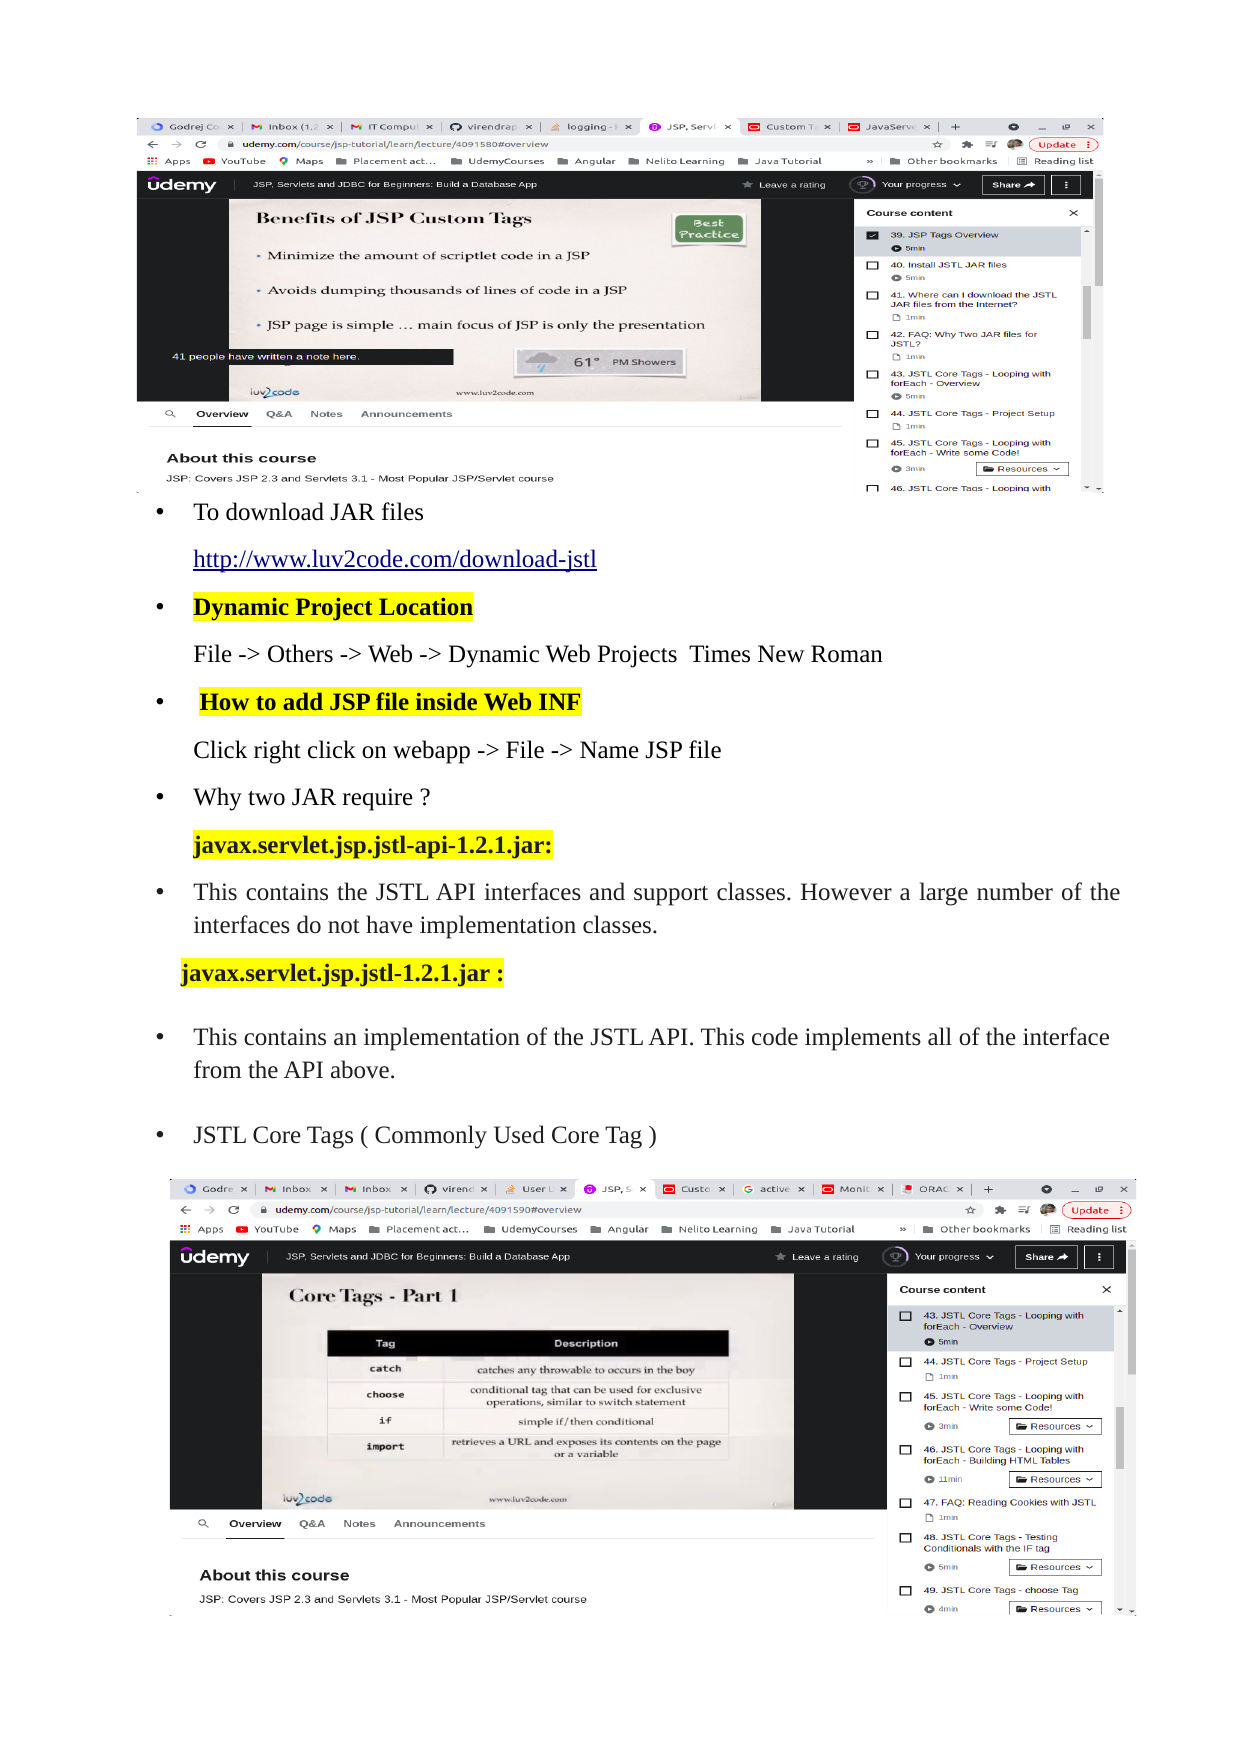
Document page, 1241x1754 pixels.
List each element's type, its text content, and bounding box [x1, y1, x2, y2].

list javax.servlet.jsp.jstl-api-1.2.1.jar: [156, 830, 1122, 859]
list File -> Others -> Web -> Dynamic Web Projects Times New Roman [156, 639, 1122, 668]
list How to add JSP file inside Web INF [156, 687, 1122, 716]
picture [136, 118, 1104, 493]
picture [169, 1179, 1137, 1616]
list Dynamic Project Location [156, 592, 1122, 621]
list This contains an implementation of the JSTL API. This code implements all of the interface from the API above. [156, 1022, 1122, 1084]
list Click right click on webapp -> File -> Name JSP file [156, 735, 1122, 763]
list This contains the JSTL API interfaces and support classes. However a large number of the interfaces do not have implementation classes. [156, 877, 1122, 939]
list To download JAR files [156, 118, 1122, 525]
list JSTL Core Tags ( Commonly Used Core Tag ) [156, 1120, 1122, 1148]
text javax.servlet.jsp.jstl-1.2.1.jar : [118, 958, 1122, 987]
list Why two JAR require ? [156, 782, 1122, 811]
list http://www.luv2code.com/download-jstl [156, 544, 1122, 573]
